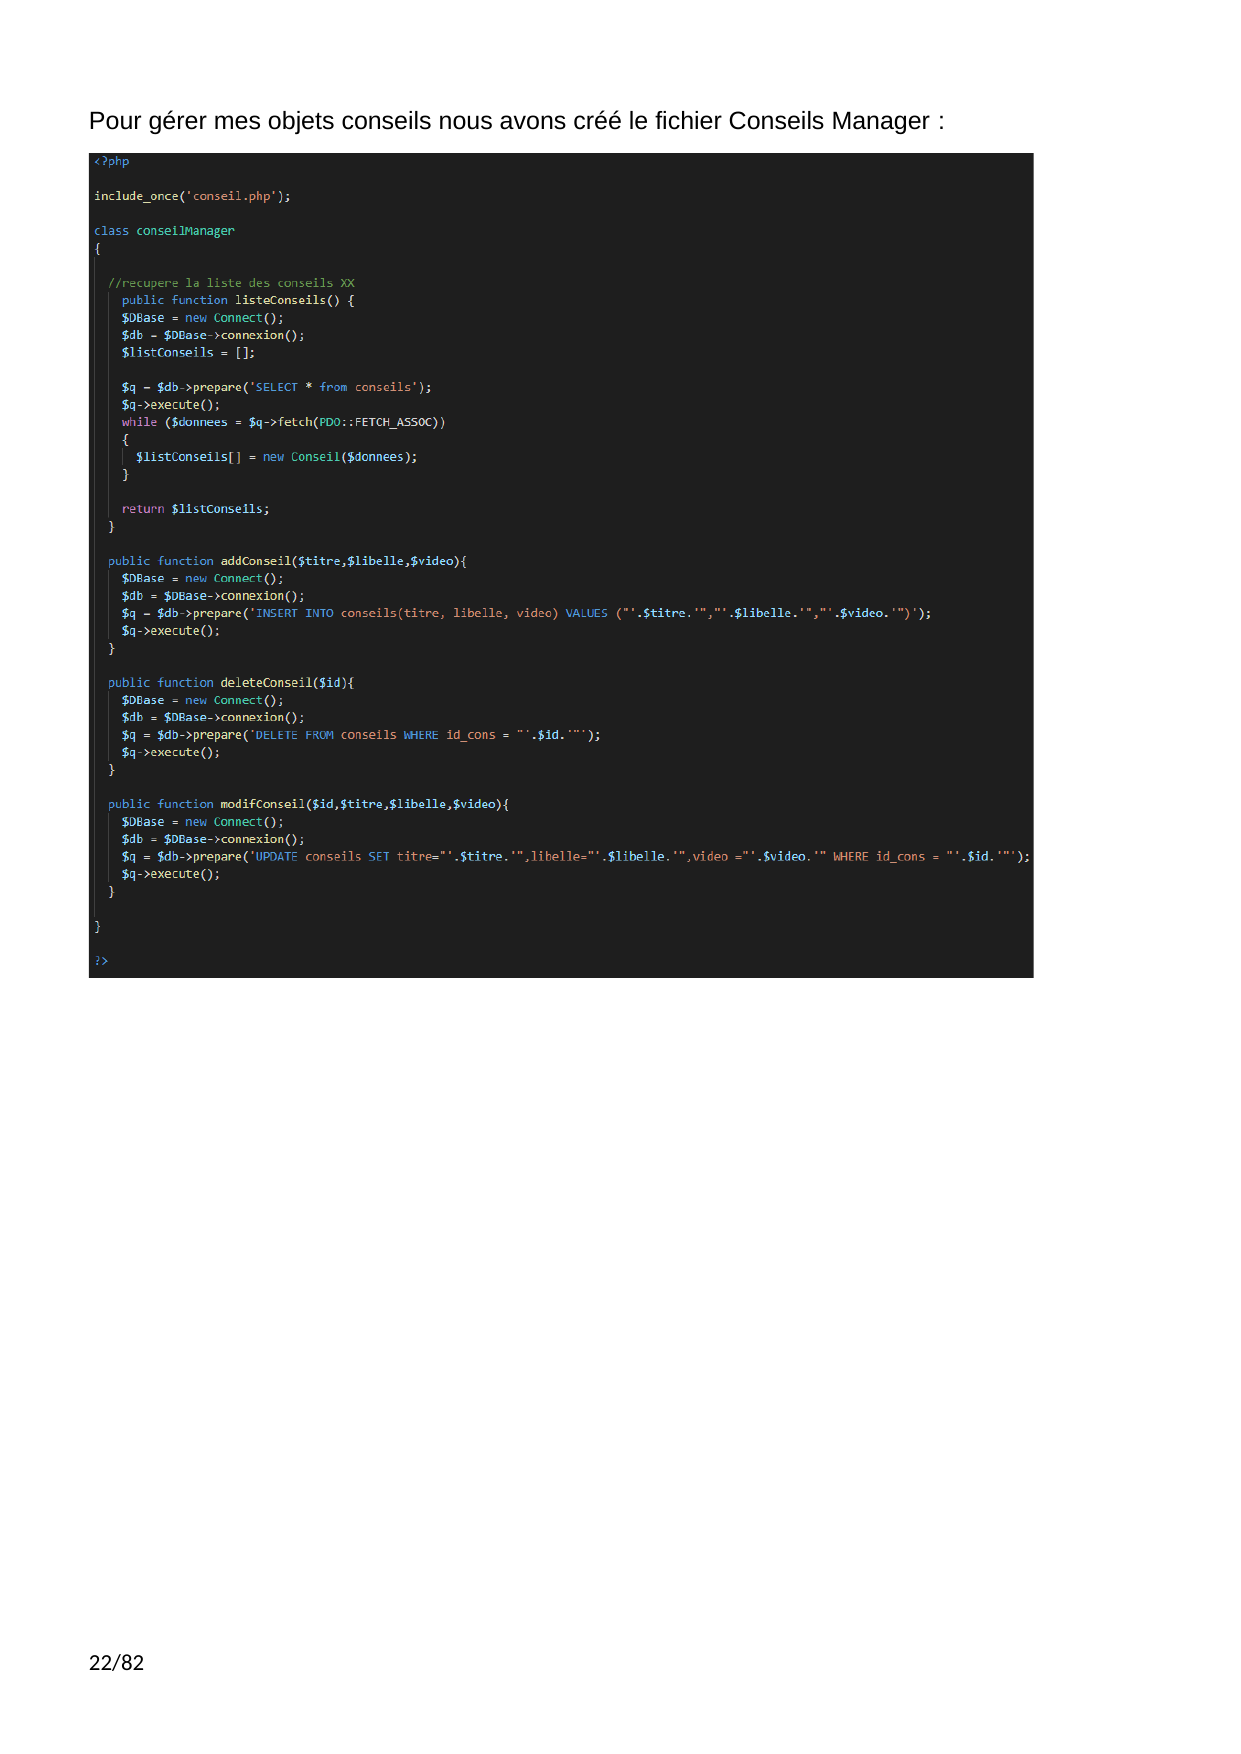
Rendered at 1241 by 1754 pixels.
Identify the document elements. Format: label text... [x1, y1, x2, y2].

picture [88, 153, 1034, 978]
text Pour gérer mes objets conseils nous avons créé le fichier Conseils Manager : [89, 106, 1092, 135]
